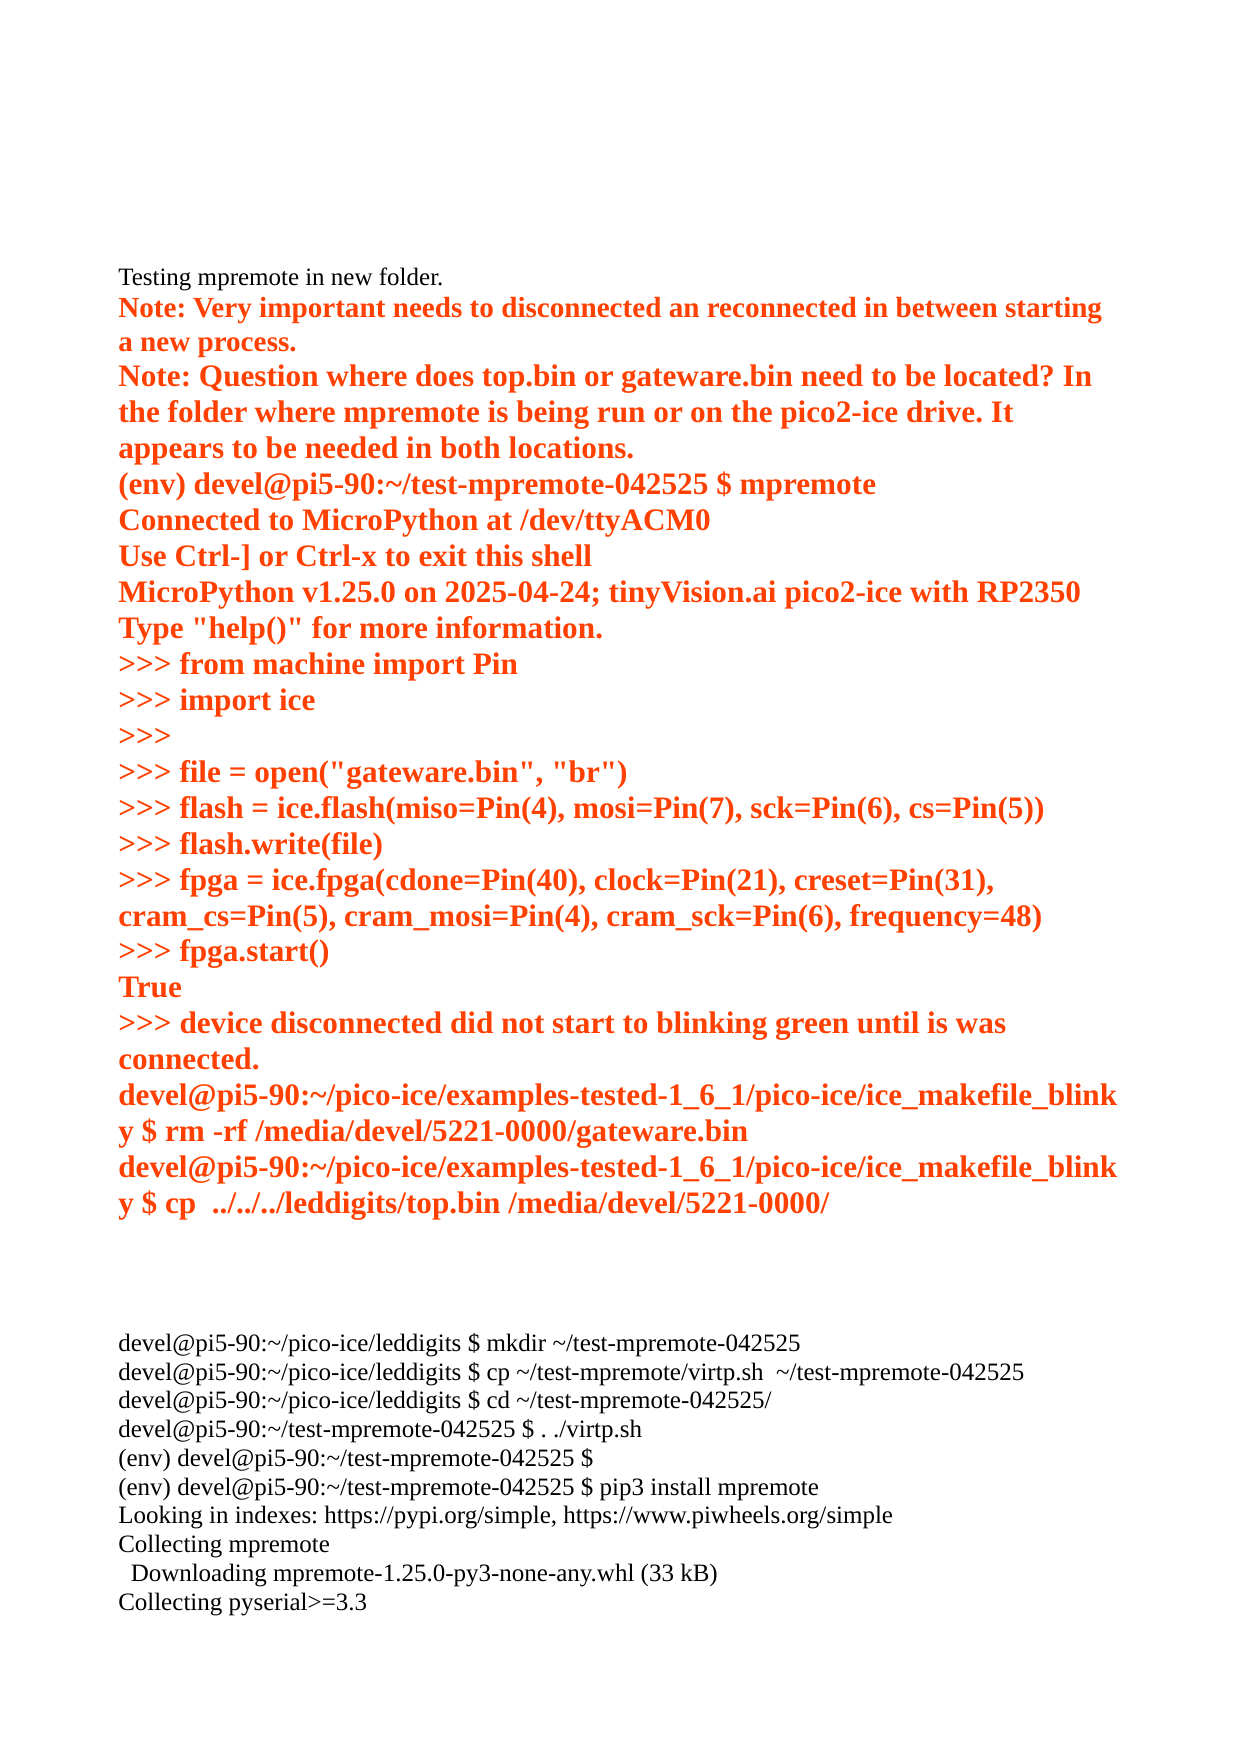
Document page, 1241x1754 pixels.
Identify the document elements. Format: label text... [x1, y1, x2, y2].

text >>> import ice [118, 681, 1122, 717]
text MicroPython v1.25.0 on 2025-04-24; tinyVision.ai pico2-ice with RP2350 [118, 573, 1122, 609]
text devel@pi5-90:~/pico-ice/leddigits $ cp ~/test-mpremote/virtp.sh ~/test-mpremote-042525 [118, 1357, 1122, 1386]
text devel@pi5-90:~/test-mpremote-042525 $ . ./virtp.sh [118, 1414, 1122, 1443]
text >>> flash.write(file) [118, 825, 1122, 861]
text >>> from machine import Pin [118, 645, 1122, 681]
text Use Ctrl-] or Ctrl-x to exit this shell [118, 537, 1122, 573]
text True [118, 969, 1122, 1004]
text >>> flash = ice.flash(miso=Pin(4), mosi=Pin(7), sck=Pin(6), cs=Pin(5)) [118, 789, 1122, 825]
text >>> fpga.start() [118, 933, 1122, 969]
text Looking in indexes: https://pypi.org/simple, https://www.piwheels.org/simple [118, 1501, 1122, 1529]
text >>> device disconnected did not start to blinking green until is was connected. devel@pi5-90:~/pico-ice/examples-tested-1_6_1/pico-ice/ice_makefile_blinky $ rm -rf /media/devel/5221-0000/gateware.bin devel@pi5-90:~/pico-ice/examples-tested-1_6_1/pico-ice/ice_makefile_blinky $ cp ../../../leddigits/top.bin /media/devel/5221-0000/ [118, 1004, 1122, 1220]
text >>> file = open("gateware.bin", "br") [118, 753, 1122, 789]
text Collecting pyserial>=3.3 [118, 1587, 1122, 1616]
text (env) devel@pi5-90:~/test-mpremote-042525 $ mpremote [118, 466, 1122, 501]
text (env) devel@pi5-90:~/test-mpremote-042525 $ [118, 1443, 1122, 1472]
text Testing mpremote in new folder. [118, 262, 1122, 291]
text Downloading mpremote-1.25.0-py3-none-any.whl (33 kB) [118, 1558, 1122, 1587]
text (env) devel@pi5-90:~/test-mpremote-042525 $ pip3 install mpremote [118, 1472, 1122, 1501]
text Type "help()" for more information. [118, 609, 1122, 645]
text Collecting mpremote [118, 1529, 1122, 1558]
text >>> [118, 717, 1122, 753]
text Note: Question where does top.bin or gateware.bin need to be located? In the folder where mpremote is being run or on the pico2-ice drive. It appears to be needed in both locations. [118, 358, 1122, 466]
text devel@pi5-90:~/pico-ice/leddigits $ cd ~/test-mpremote-042525/ [118, 1386, 1122, 1414]
text devel@pi5-90:~/pico-ice/leddigits $ mkdir ~/test-mpremote-042525 [118, 1328, 1122, 1357]
text >>> fpga = ice.fpga(cdone=Pin(40), clock=Pin(21), creset=Pin(31), cram_cs=Pin(5), cram_mosi=Pin(4), cram_sck=Pin(6), frequency=48) [118, 861, 1122, 933]
text Note: Very important needs to disconnected an reconnected in between starting a new process. [118, 291, 1122, 358]
text Connected to MicroPython at /dev/ttyACM0 [118, 501, 1122, 537]
